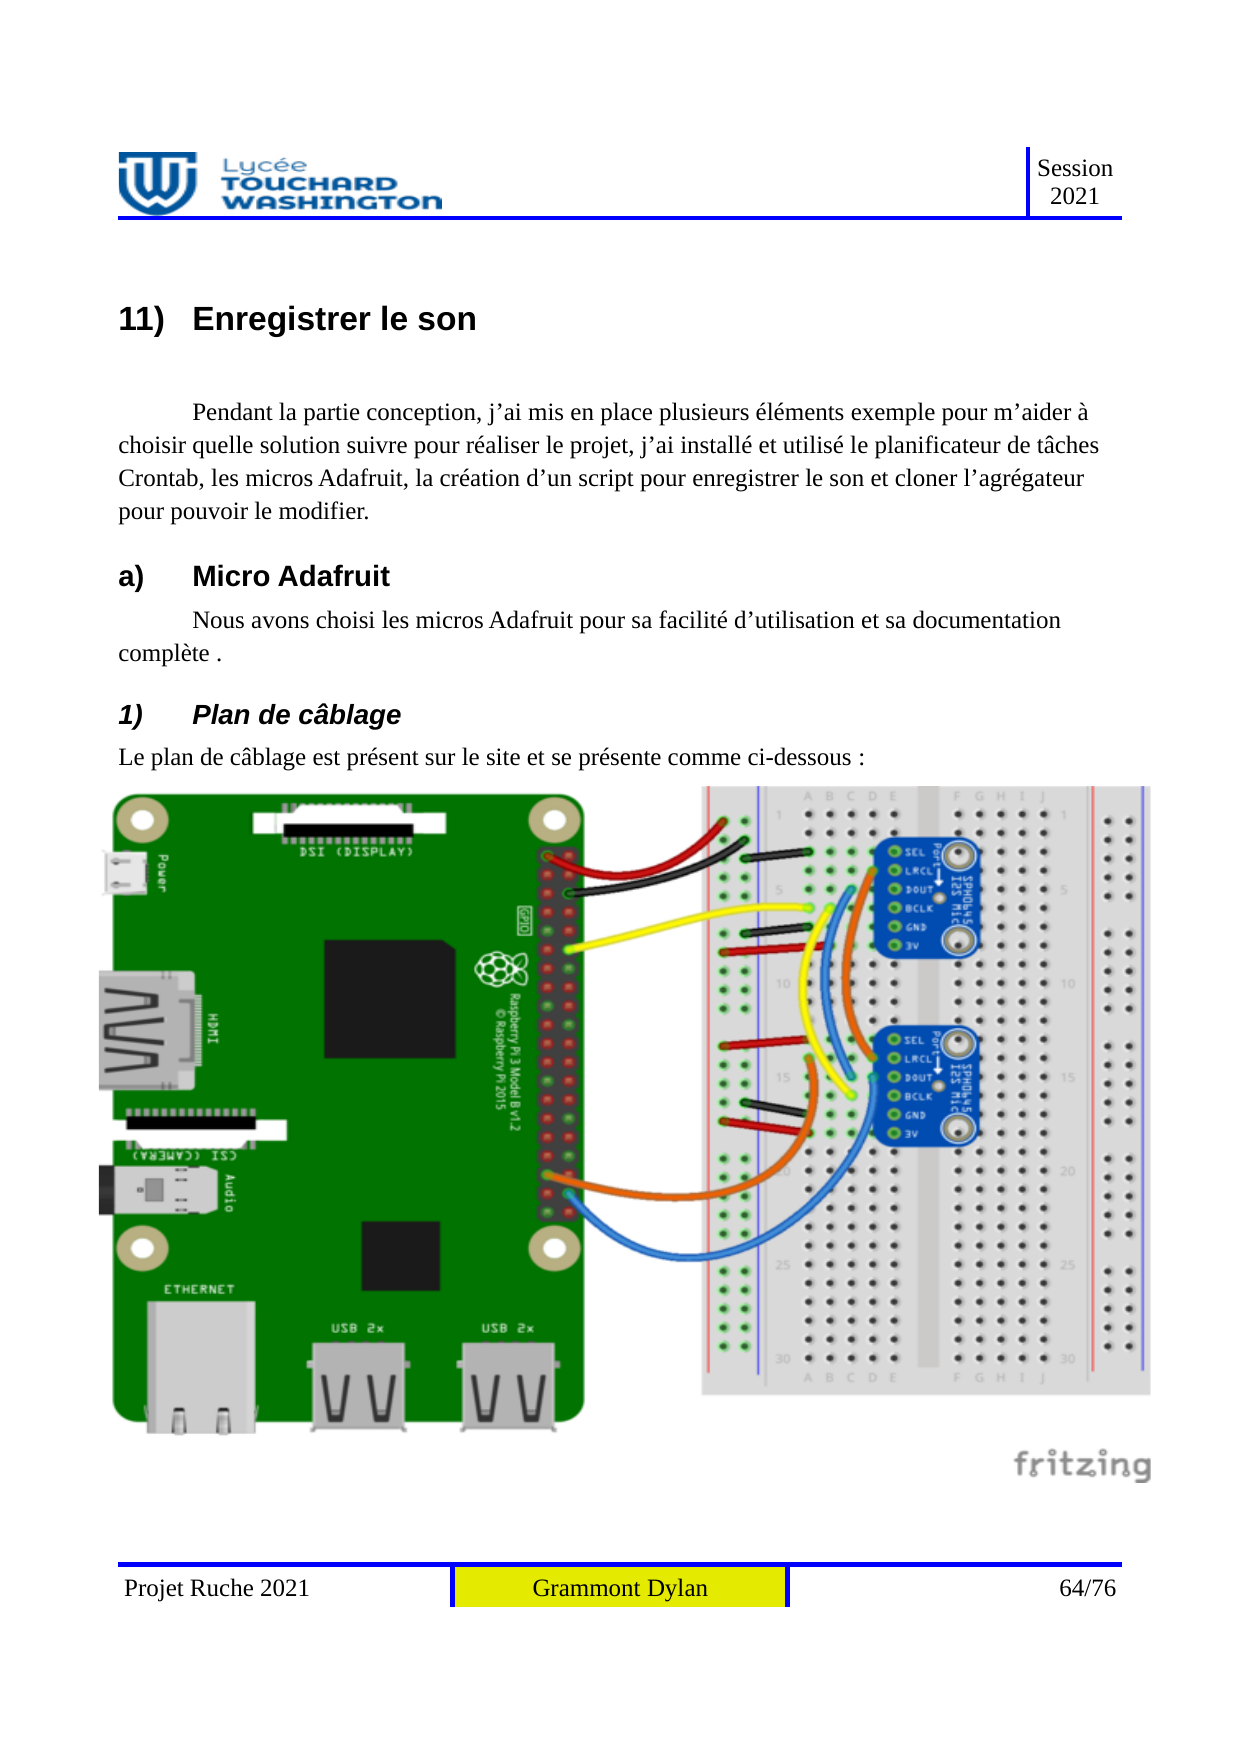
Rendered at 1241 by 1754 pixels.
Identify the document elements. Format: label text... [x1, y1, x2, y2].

subtitle Micro Adafruit [118, 559, 1122, 592]
picture [118, 152, 442, 216]
text Pendant la partie conception, j’ai mis en place plusieurs éléments exemple pour m’aider à choisir quelle solution suivre pour réaliser le projet, j’ai installé et utilisé le planificateur de tâches Crontab, les micros Adafruit, la création d’un script pour enregistrer le son et cloner l’agrégateur pour pouvoir le modifier. [118, 397, 1122, 525]
picture [98, 786, 1151, 1483]
subtitle Enregistrer le son [118, 299, 1122, 337]
subtitle Plan de câblage [118, 698, 1122, 730]
text Nous avons choisi les micros Adafruit pour sa facilité d’utilisation et sa documentation complète . [118, 605, 1122, 667]
text Le plan de câblage est présent sur le site et se présente comme ci-dessous : [118, 742, 1122, 771]
